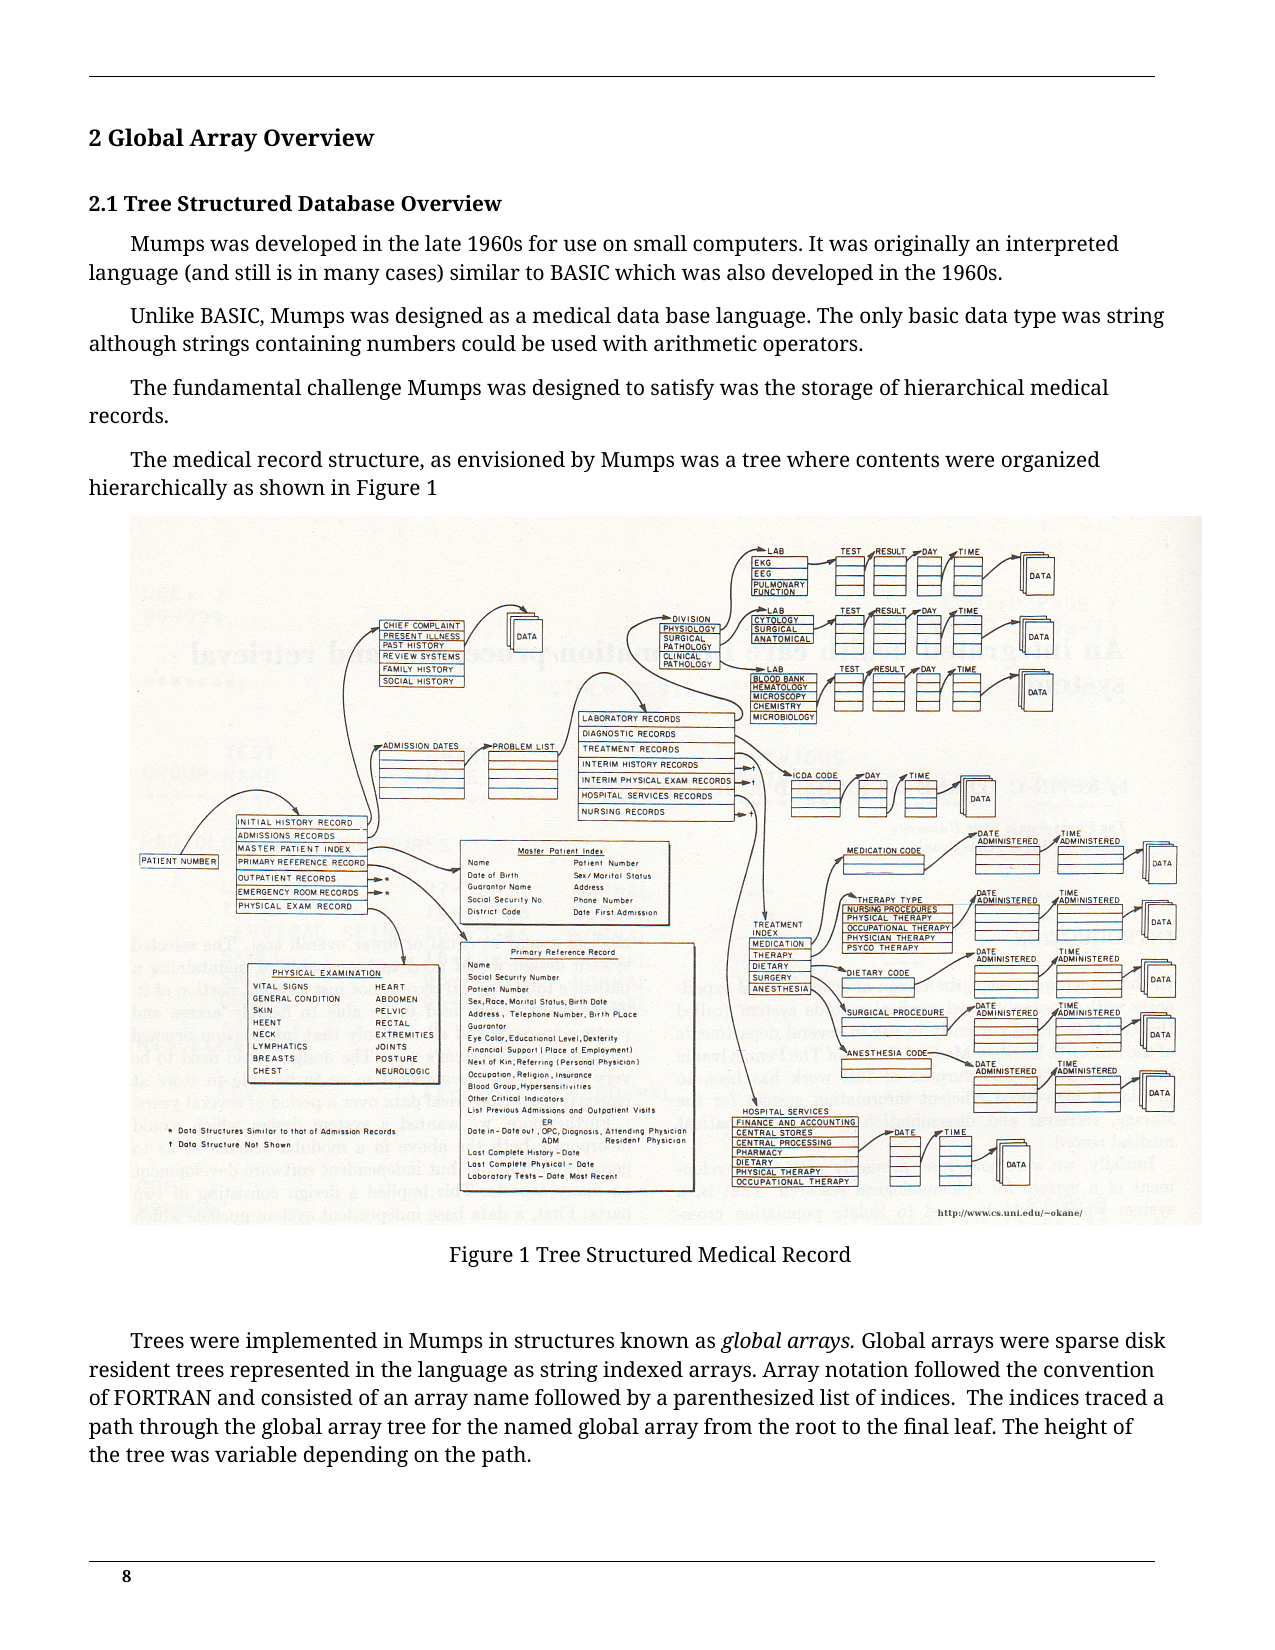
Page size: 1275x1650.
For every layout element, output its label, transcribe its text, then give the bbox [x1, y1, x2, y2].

text The medical record structure, as envisioned by Mumps was a tree where contents were organized hierarchically as shown in Figure 1 [88, 445, 1170, 502]
subtitle Tree Structured Database Overview [88, 189, 1170, 217]
text The fundamental challenge Mumps was designed to satisfy was the storage of hierarchical medical records. [88, 373, 1170, 430]
text Trees were implemented in Mumps in structures known as global arrays. Global arrays were sparse disk resident trees represented in the language as string indexed arrays. Array notation followed the convention of FORTRAN and consisted of an array name followed by a parenthesized list of indices. The indices traced a path through the global array tree for the named global array from the root to the final leaf. The height of the tree was variable depending on the path. [88, 1327, 1170, 1469]
picture [130, 516, 1202, 1225]
text Figure 1 Tree Structured Medical Record [88, 1240, 1170, 1268]
subtitle Global Array Overview [88, 122, 1170, 153]
text Unlike BASIC, Mumps was designed as a medical data base language. The only basic data type was string although strings containing numbers could be used with arithmetic operators. [88, 301, 1170, 358]
text Mumps was developed in the late 1960s for use on small computers. It was originally an interpreted language (and still is in many cases) similar to BASIC which was also developed in the 1960s. [88, 229, 1170, 286]
